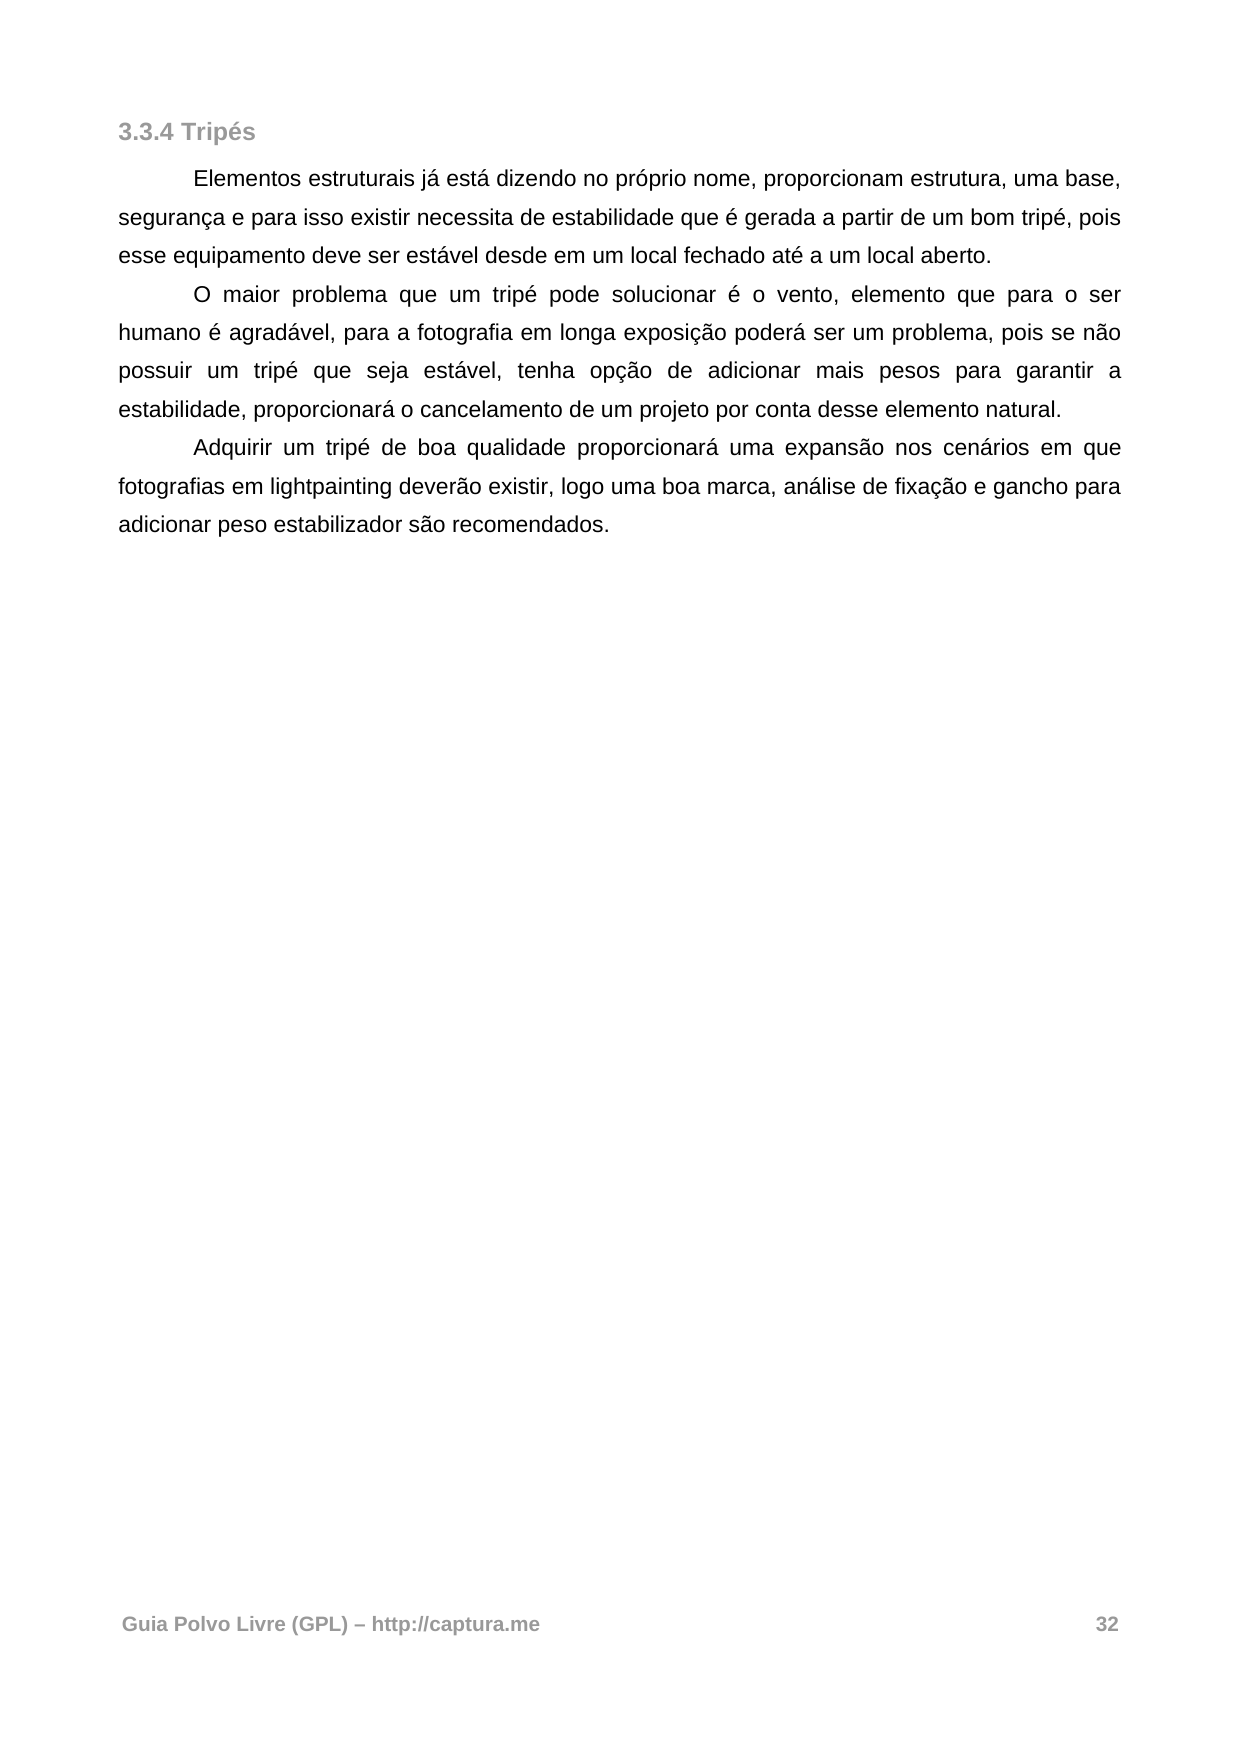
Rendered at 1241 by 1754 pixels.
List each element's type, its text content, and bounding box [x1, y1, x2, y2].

subtitle 3.3.4 Tripés [118, 118, 1122, 146]
text Elementos estruturais já está dizendo no próprio nome, proporcionam estrutura, uma base, segurança e para isso existir necessita de estabilidade que é gerada a partir de um bom tripé, pois esse equipamento deve ser estável desde em um local fechado até a um local aberto. [118, 166, 1122, 268]
text Adquirir um tripé de boa qualidade proporcionará uma expansão nos cenários em que fotografias em lightpainting deverão existir, logo uma boa marca, análise de fixação e gancho para adicionar peso estabilizador são recomendados. [118, 435, 1122, 537]
text O maior problema que um tripé pode solucionar é o vento, elemento que para o ser humano é agradável, para a fotografia em longa exposição poderá ser um problema, pois se não possuir um tripé que seja estável, tenha opção de adicionar mais pesos para garantir a estabilidade, proporcionará o cancelamento de um projeto por conta desse elemento natural. [118, 281, 1122, 422]
